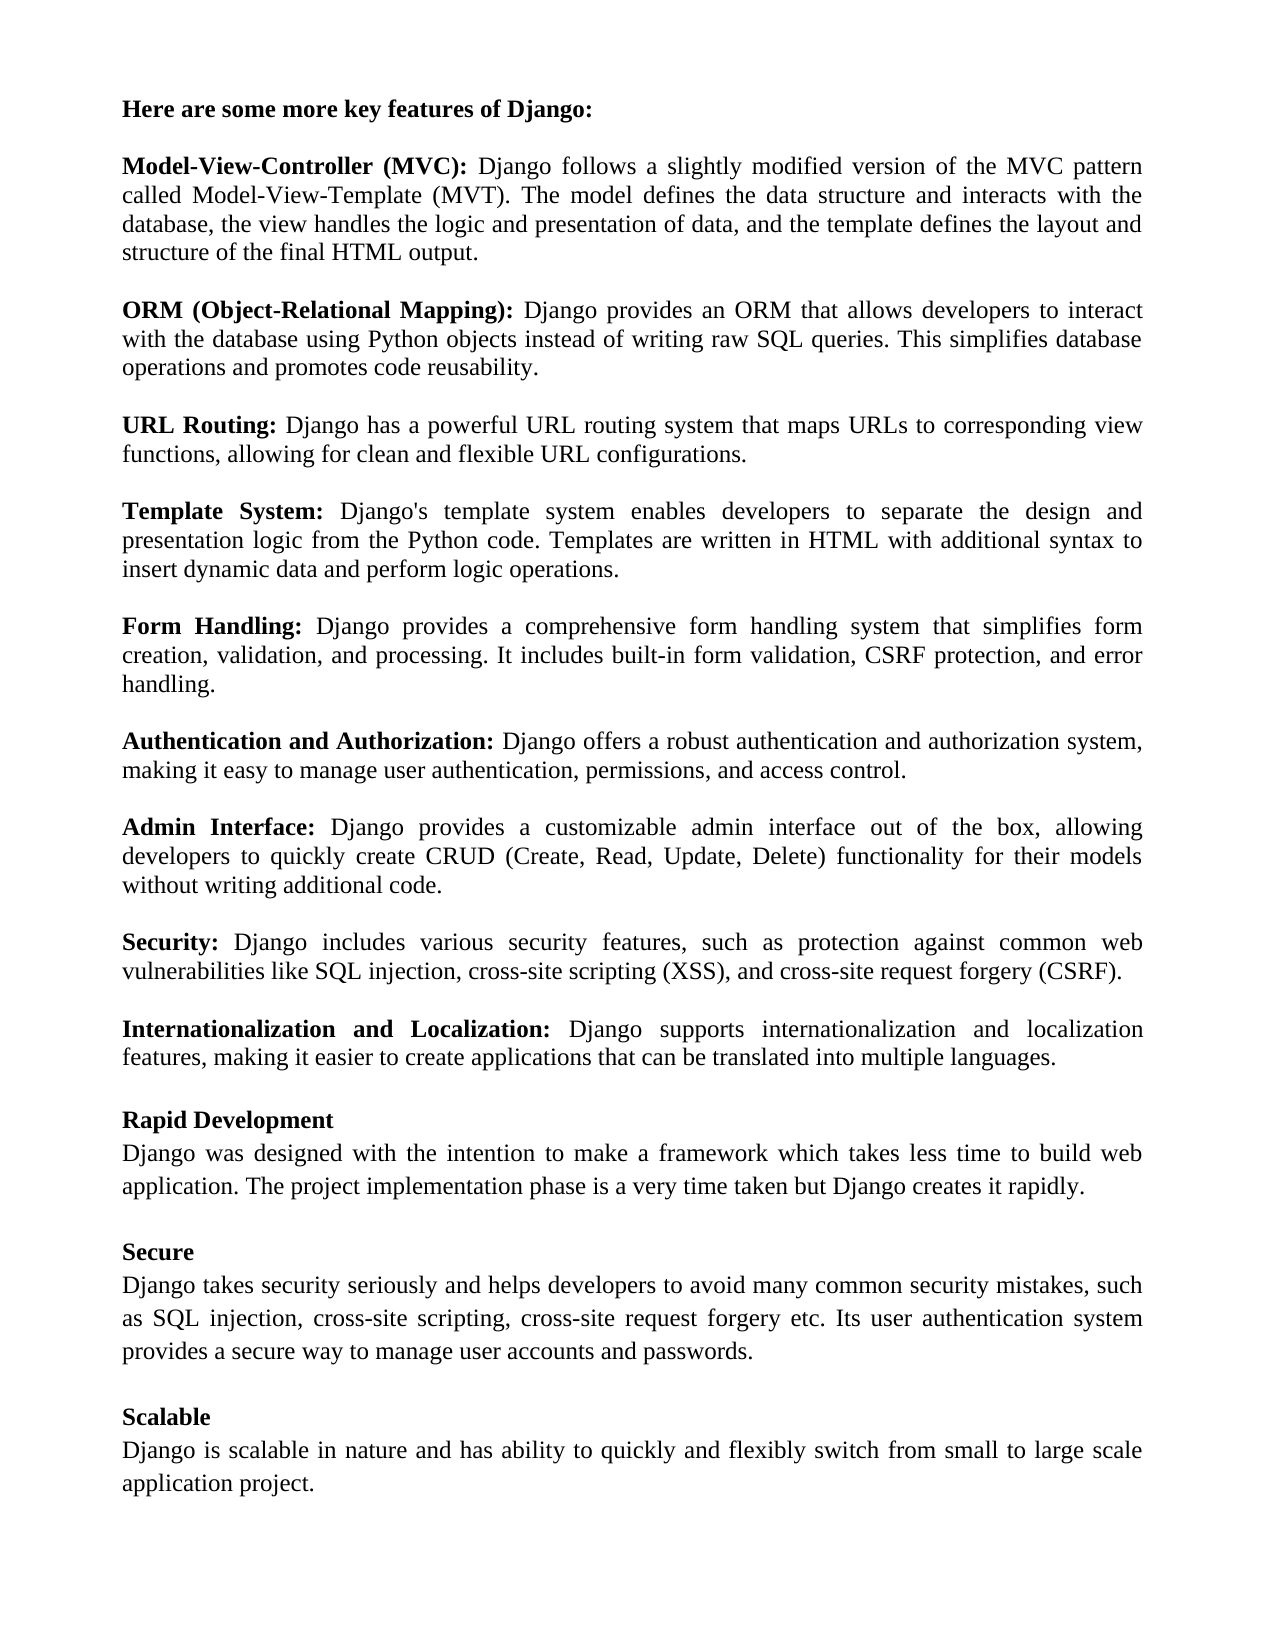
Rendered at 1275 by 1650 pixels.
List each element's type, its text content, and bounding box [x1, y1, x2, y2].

text Scalable [122, 1402, 1144, 1431]
text Template System: Django's template system enables developers to separate the design and presentation logic from the Python code. Templates are written in HTML with additional syntax to insert dynamic data and perform logic operations. [122, 496, 1144, 582]
text Security: Django includes various security features, such as protection against common web vulnerabilities like SQL injection, cross-site scripting (XSS), and cross-site request forgery (CSRF). [122, 927, 1144, 985]
text Django was designed with the intention to make a framework which takes less time to build web application. The project implementation phase is a very time taken but Django creates it rapidly. [122, 1138, 1144, 1199]
text Django takes security seriously and helps developers to avoid many common security mistakes, such as SQL injection, cross-site scripting, cross-site request forgery etc. Its user authentication system provides a secure way to manage user accounts and passwords. [122, 1270, 1144, 1365]
text Rapid Development [122, 1105, 1144, 1133]
text Secure [122, 1237, 1144, 1266]
text Model-View-Controller (MVC): Django follows a slightly modified version of the MVC pattern called Model-View-Template (MVT). The model defines the data structure and interacts with the database, the view handles the logic and presentation of data, and the template defines the layout and structure of the final HTML output. [122, 151, 1144, 266]
text Form Handling: Django provides a comprehensive form handling system that simplifies form creation, validation, and processing. It includes built-in form validation, CSRF protection, and error handling. [122, 611, 1144, 697]
text ORM (Object-Relational Mapping): Django provides an ORM that allows developers to interact with the database using Python objects instead of writing raw SQL queries. This simplifies database operations and promotes code reusability. [122, 295, 1144, 381]
text URL Routing: Django has a powerful URL routing system that maps URLs to corresponding view functions, allowing for clean and flexible URL configurations. [122, 410, 1144, 467]
text Admin Interface: Django provides a customizable admin interface out of the box, allowing developers to quickly create CRUD (Create, Read, Update, Delete) functionality for their models without writing additional code. [122, 812, 1144, 899]
text Authentication and Authorization: Django offers a robust authentication and authorization system, making it easy to manage user authentication, permissions, and access control. [122, 726, 1144, 784]
text Here are some more key features of Django: [122, 94, 1144, 122]
text Django is scalable in nature and has ability to quickly and flexibly switch from small to large scale application project. [122, 1435, 1144, 1497]
text Internationalization and Localization: Django supports internationalization and localization features, making it easier to create applications that can be translated into multiple languages. [122, 1014, 1144, 1071]
